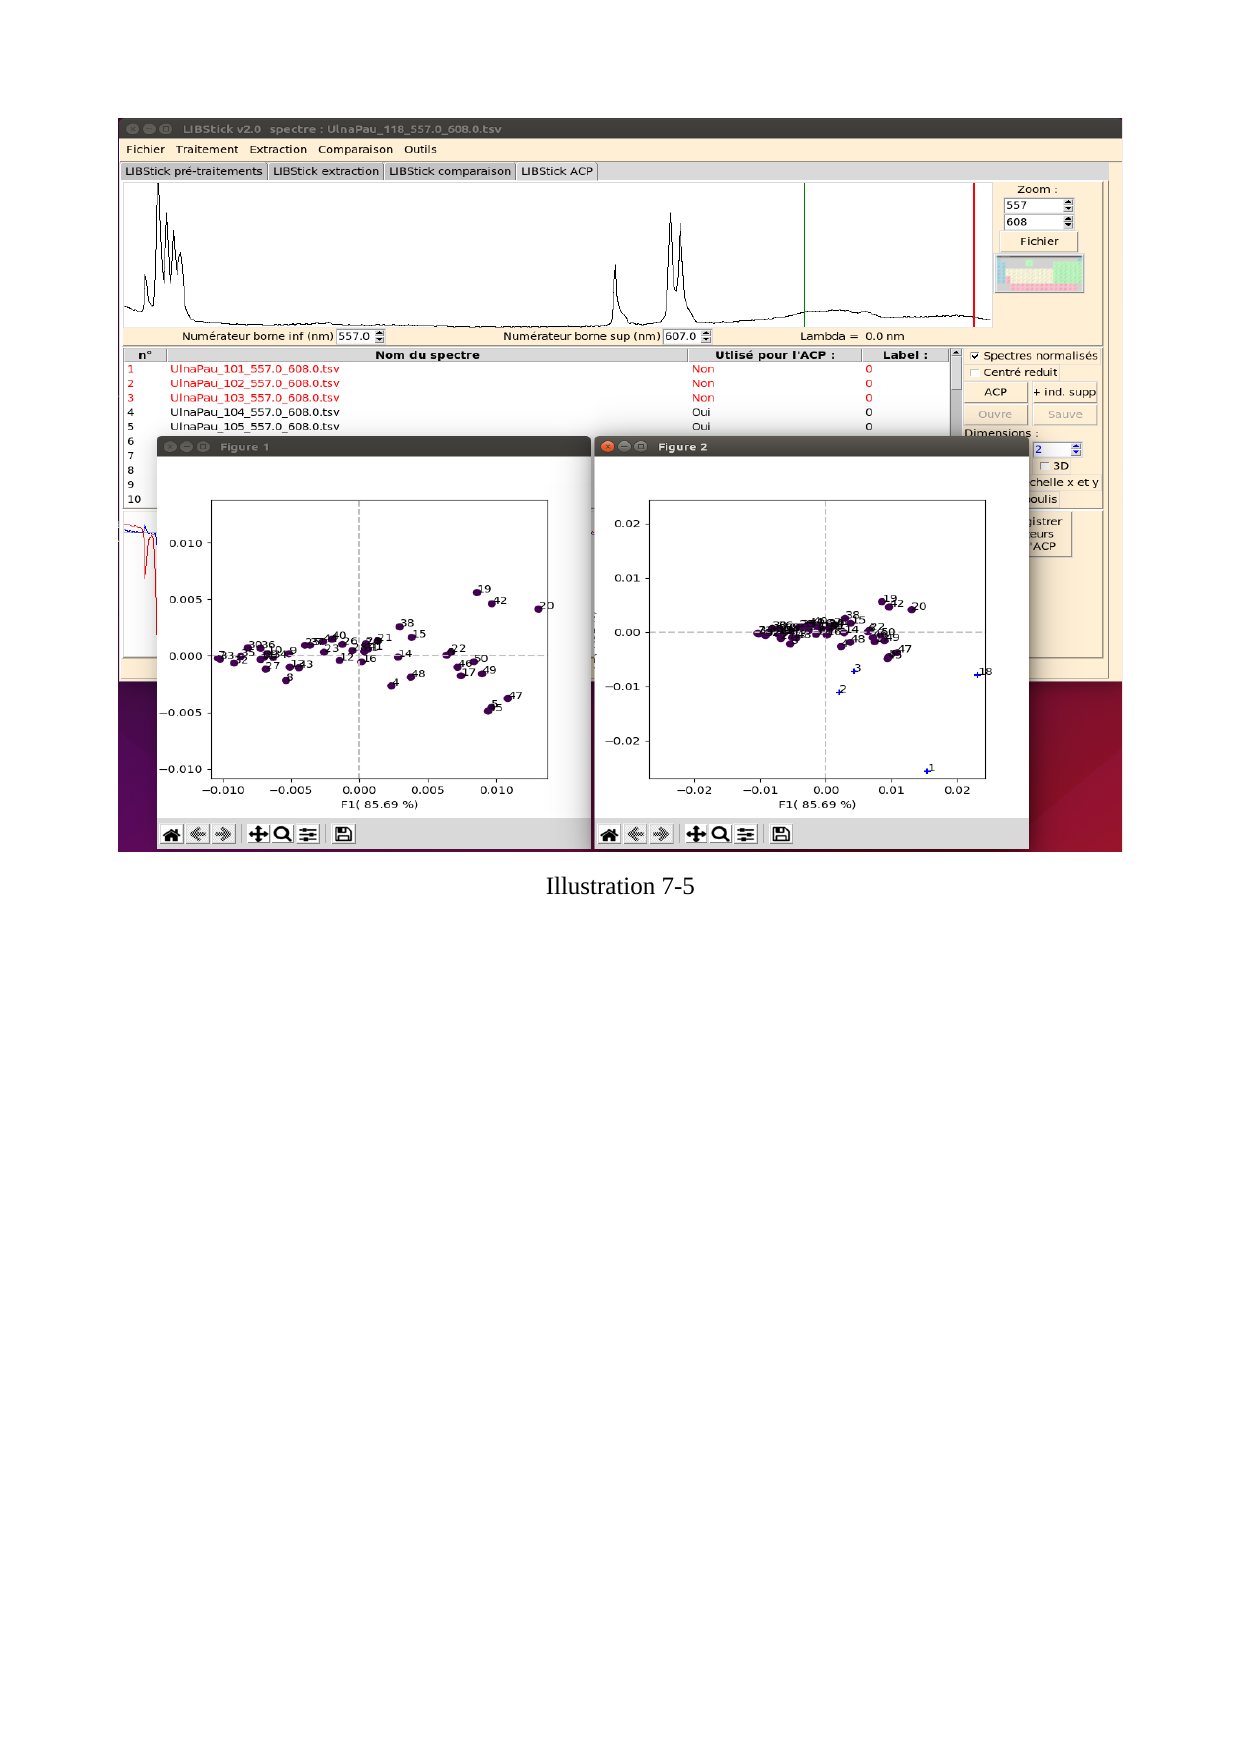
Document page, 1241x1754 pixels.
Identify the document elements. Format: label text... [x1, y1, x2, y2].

text Illustration 7-5 [118, 871, 1122, 899]
picture [118, 118, 1123, 852]
